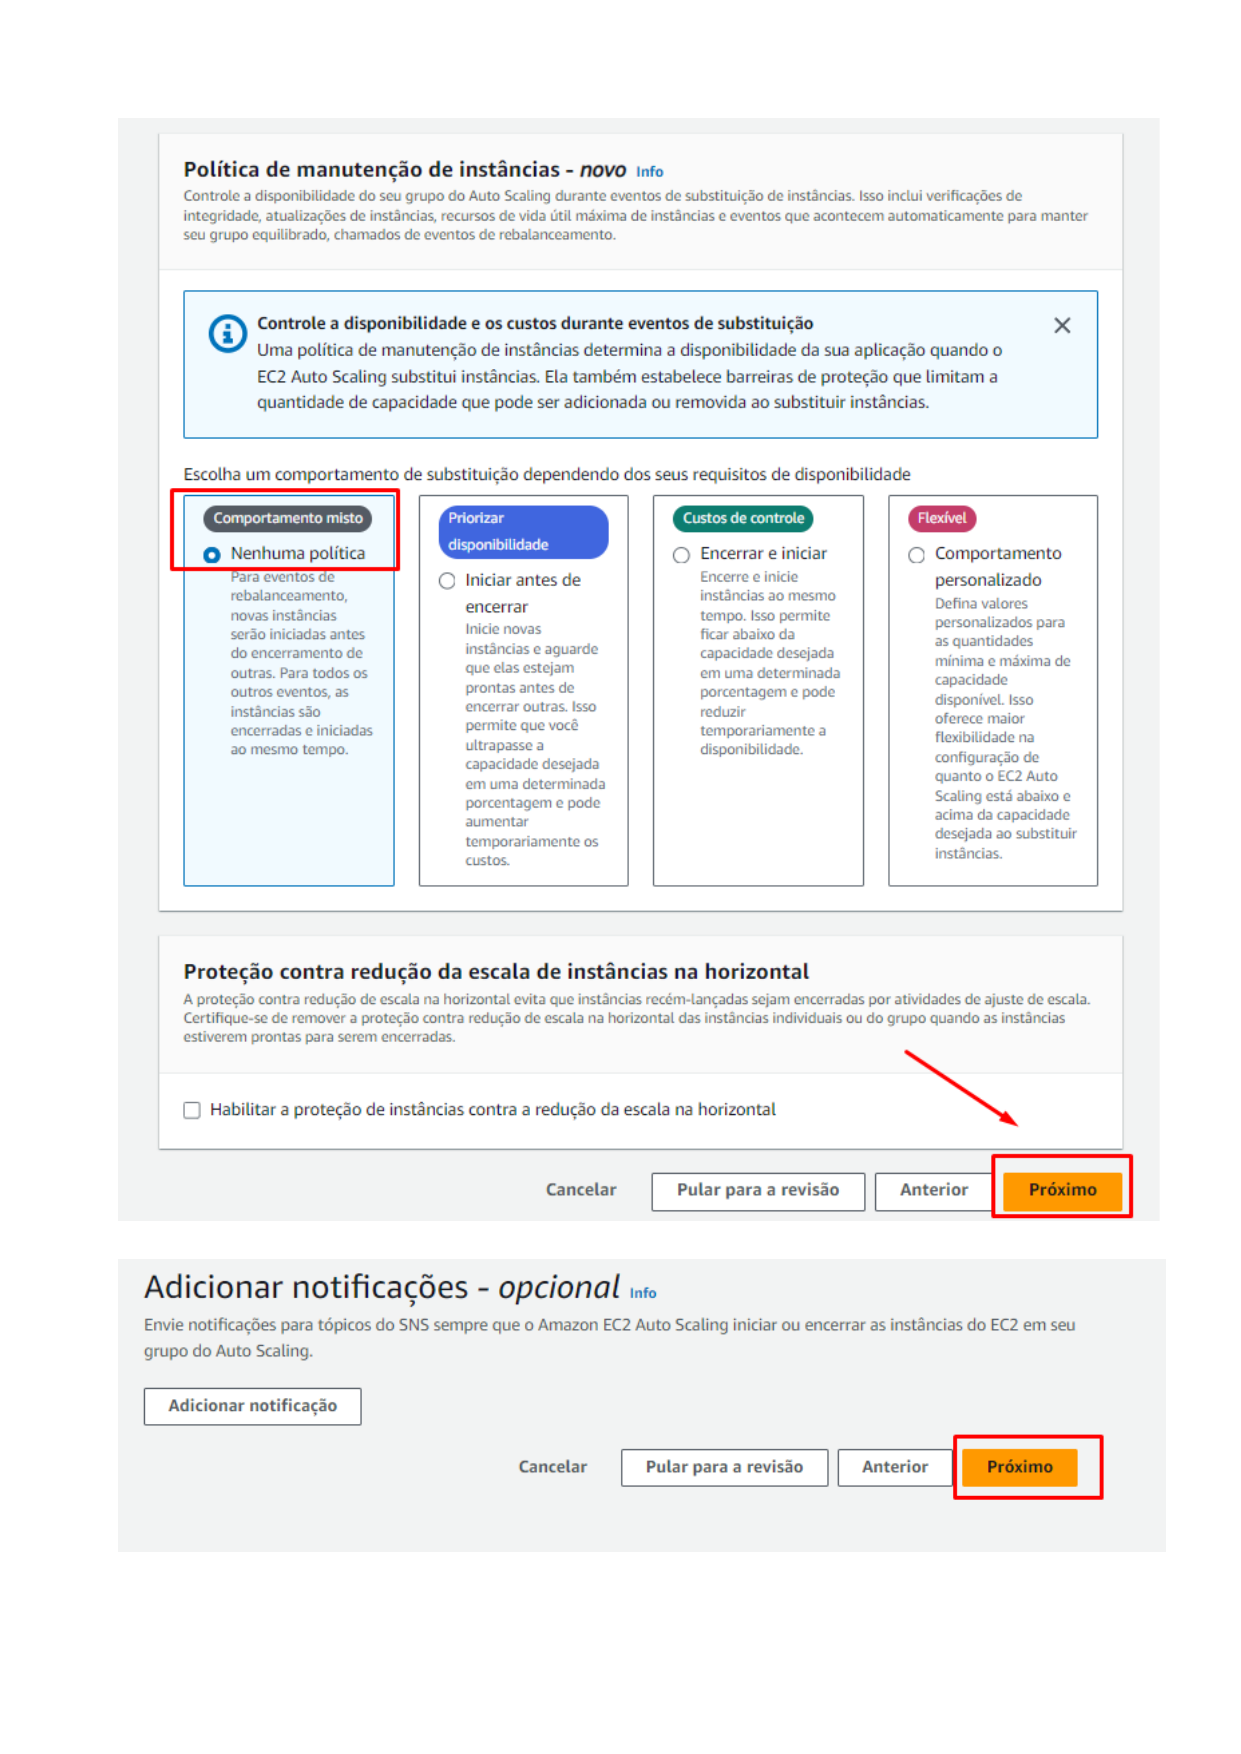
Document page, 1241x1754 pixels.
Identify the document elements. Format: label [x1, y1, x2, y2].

picture [118, 1259, 1166, 1552]
picture [118, 118, 1160, 1221]
